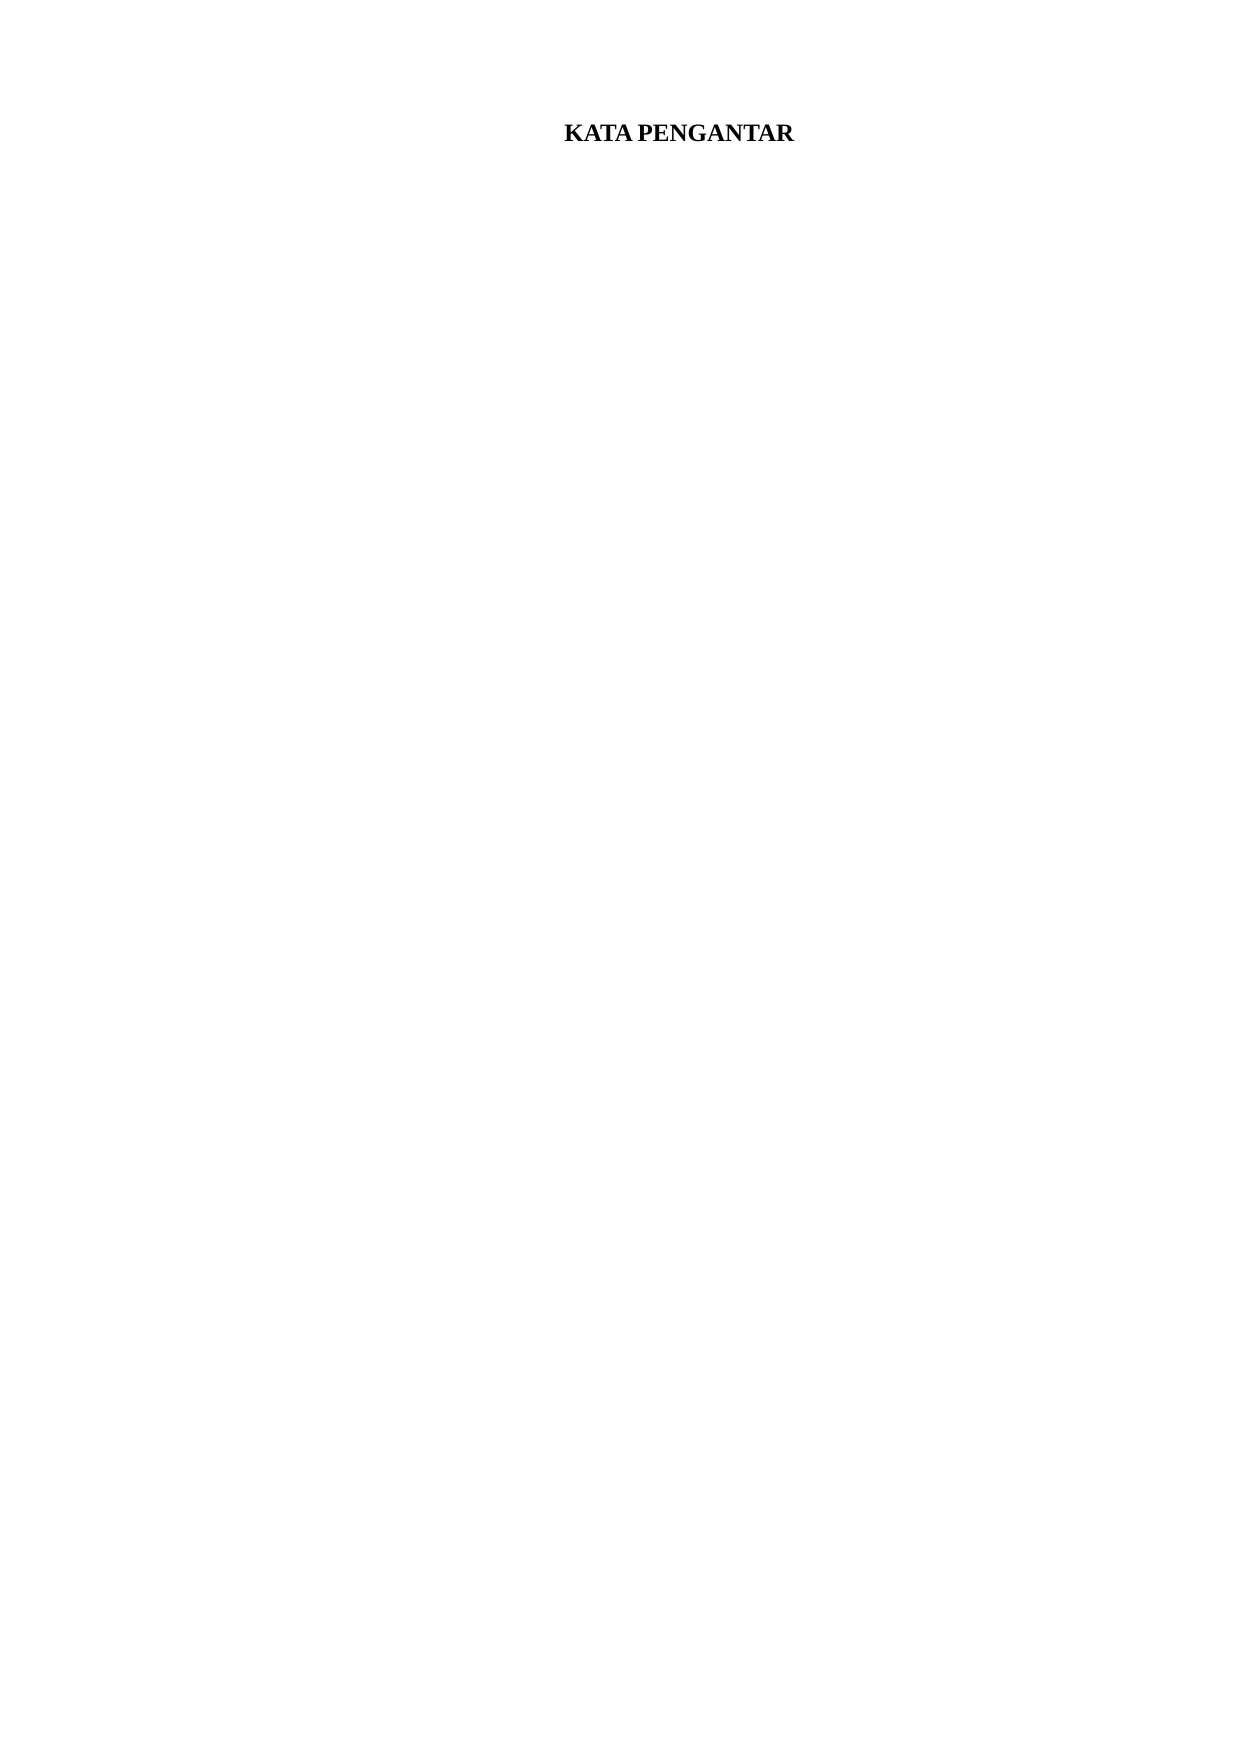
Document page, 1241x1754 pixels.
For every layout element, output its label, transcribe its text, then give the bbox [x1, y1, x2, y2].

text KATA PENGANTAR [236, 118, 1122, 147]
